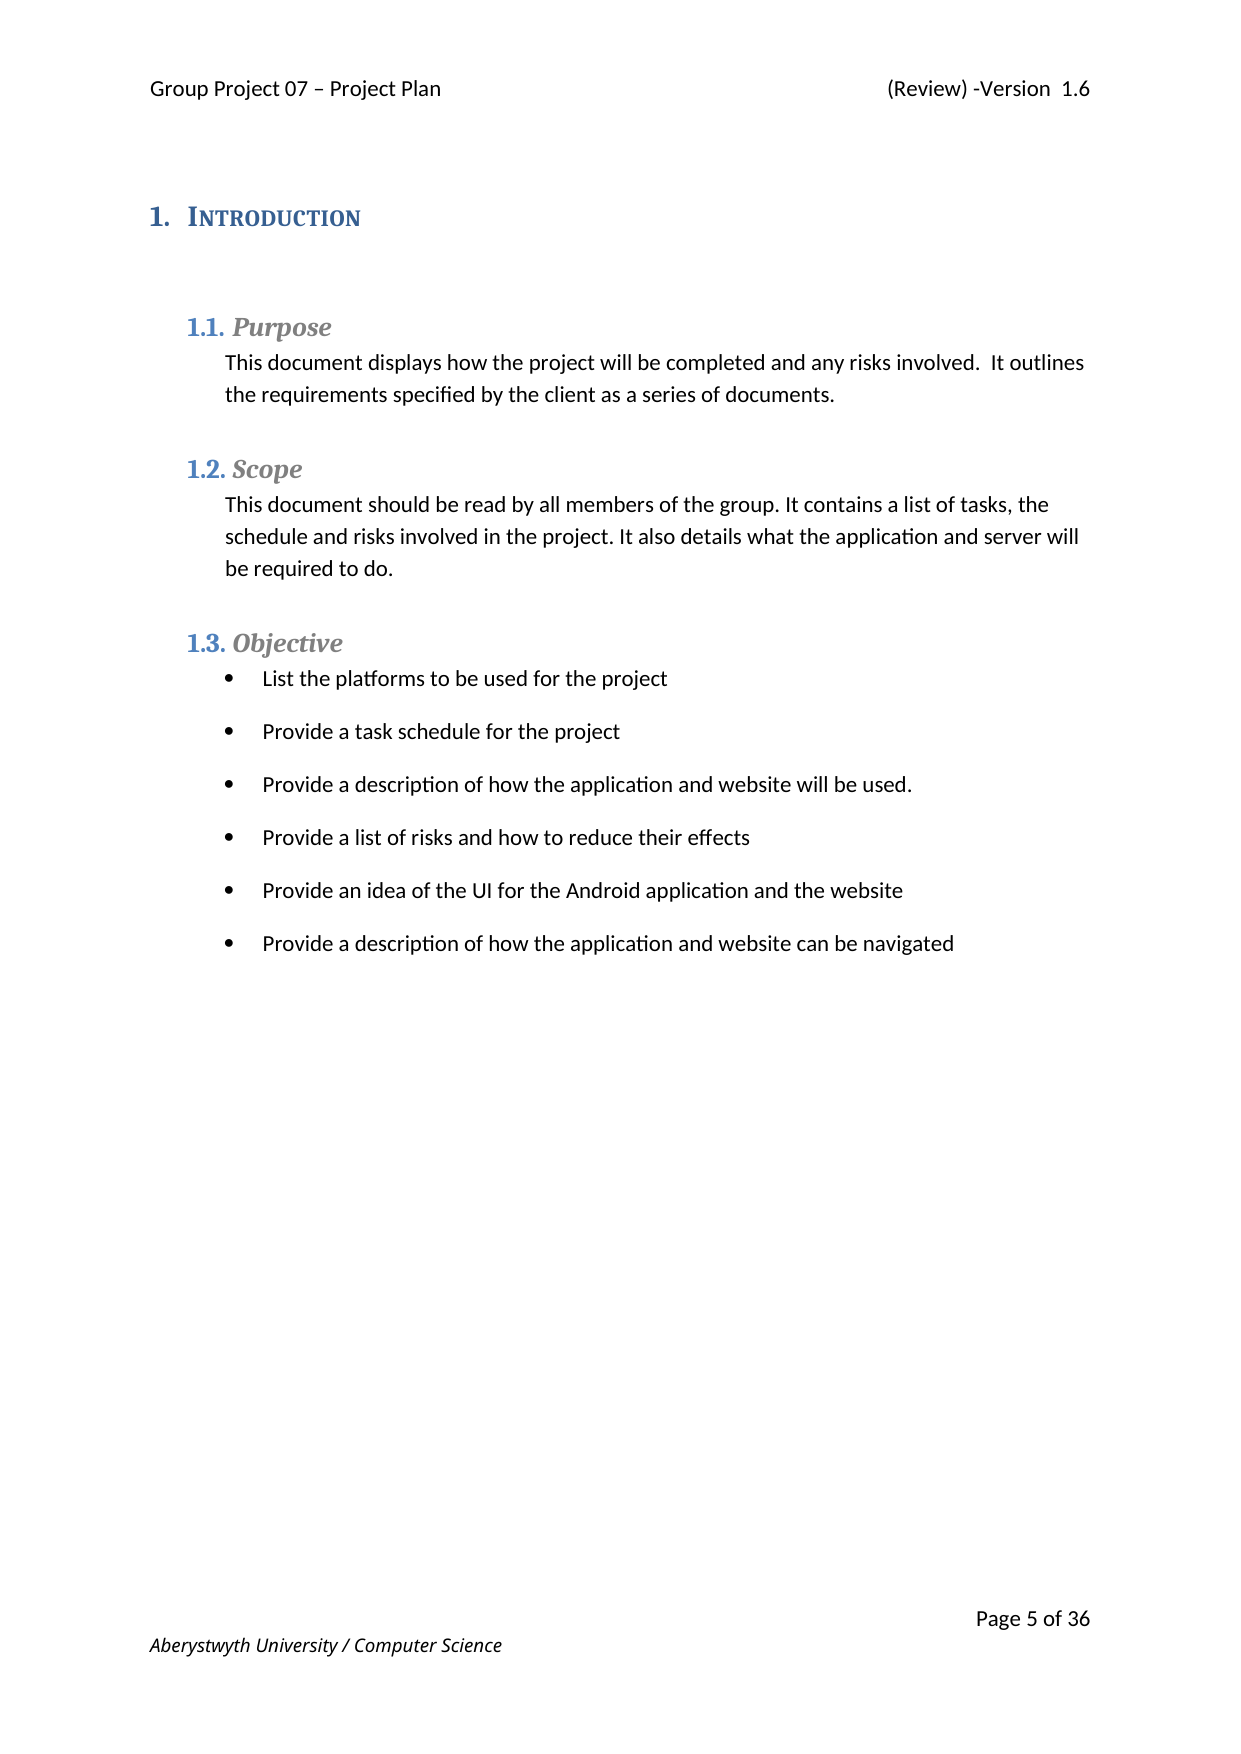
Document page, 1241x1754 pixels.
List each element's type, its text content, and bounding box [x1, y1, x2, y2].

list Provide a list of risks and how to reduce their effects [225, 823, 1090, 851]
text This document displays how the project will be completed and any risks involved. It outlines the requirements specified by the client as a series of documents. [225, 348, 1090, 408]
subtitle Purpose [187, 312, 1090, 343]
subtitle Introduction [150, 200, 1090, 233]
list Provide a task schedule for the project [225, 717, 1090, 745]
text This document should be read by all members of the group. It contains a list of tasks, the schedule and risks involved in the project. It also details what the application and server will be required to do. [225, 490, 1090, 582]
list Provide a description of how the application and website will be used. [225, 770, 1090, 798]
subtitle Objective [187, 628, 1090, 659]
list Provide an idea of the UI for the Android application and the website [225, 876, 1090, 904]
list List the platforms to be used for the project [225, 664, 1090, 692]
list Provide a description of how the application and website can be navigated [225, 929, 1090, 957]
subtitle Scope [187, 454, 1090, 485]
